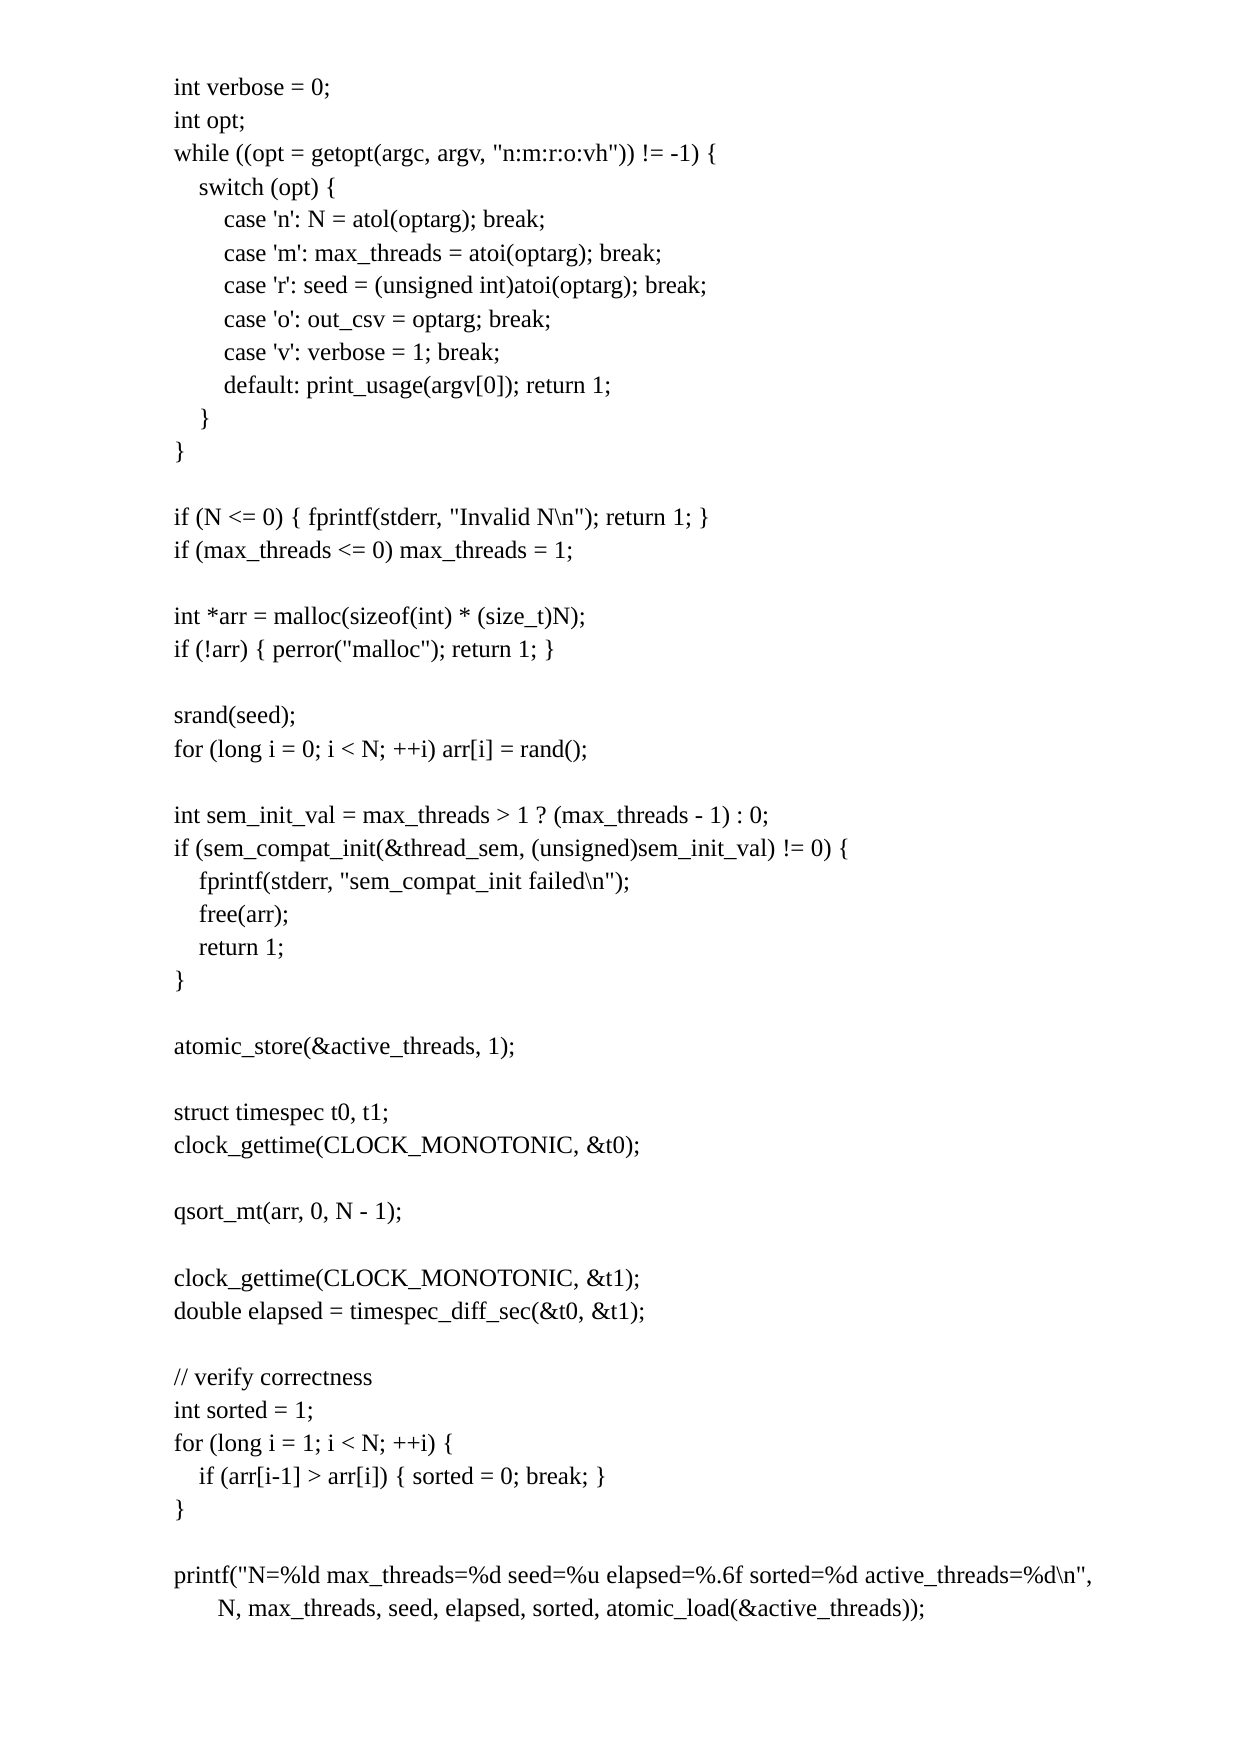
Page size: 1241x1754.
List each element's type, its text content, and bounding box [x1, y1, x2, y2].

text clock_gettime(CLOCK_MONOTONIC, &t0); [174, 1132, 665, 1159]
text } [174, 1495, 630, 1523]
text case 'v': verbose = 1; break; [224, 338, 732, 366]
text } [174, 966, 314, 994]
text struct timespec t0, t1; [174, 1098, 665, 1126]
text double elapsed = timespec_diff_sec(&t0, &t1); [174, 1297, 670, 1325]
text printf("N=%ld max_threads=%d seed=%u elapsed=%.6f sorted=%d active_threads=%d\n", [174, 1561, 1117, 1589]
text while ((opt = getopt(argc, argv, "n:m:r:o:vh")) != -1) { [174, 139, 744, 167]
text N, max_threads, seed, elapsed, sorted, atomic_load(&active_threads)); [217, 1594, 1117, 1622]
text atomic_store(&active_threads, 1); [174, 1032, 540, 1060]
text int *arr = malloc(sizeof(int) * (size_t)N); [174, 603, 610, 630]
text srand(seed); [174, 702, 613, 729]
text if (max_threads <= 0) max_threads = 1; [174, 536, 734, 564]
text int verbose = 0; [174, 73, 744, 101]
text } [199, 404, 732, 432]
text case 'o': out_csv = optarg; break; [224, 305, 732, 333]
text return 1; [199, 933, 314, 961]
text / [174, 1363, 181, 1391]
text case 'n': N = atol(optarg); break; [224, 206, 732, 233]
text if (arr[i-1] > arr[i]) { sorted = 0; break; } [199, 1462, 630, 1490]
text fprintf(stderr, "sem_compat_init failed\n"); [199, 867, 656, 895]
text case 'r': seed = (unsigned int)atoi(optarg); break; [224, 272, 732, 299]
text free(arr); [199, 900, 314, 928]
text for (long i = 0; i < N; ++i) arr[i] = rand(); [174, 735, 613, 763]
text if (N <= 0) { fprintf(stderr, "Invalid N\n"); return 1; } [174, 503, 734, 531]
text if (!arr) { perror("malloc"); return 1; } [174, 636, 610, 663]
text if (sem_compat_init(&thread_sem, (unsigned)sem_init_val) != 0) { [174, 834, 874, 862]
text switch (opt) { [199, 173, 744, 201]
text int sorted = 1; [174, 1396, 630, 1424]
text for (long i = 1; i < N; ++i) { [174, 1429, 630, 1457]
text int opt; [174, 107, 744, 134]
text / verify correctness [181, 1363, 397, 1391]
text int sem_init_val = max_threads > 1 ? (max_threads - 1) : 0; [174, 801, 874, 829]
text clock_gettime(CLOCK_MONOTONIC, &t1); [174, 1264, 670, 1292]
text qsort_mt(arr, 0, N - 1); [174, 1198, 428, 1225]
text } [174, 437, 211, 465]
text case 'm': max_threads = atoi(optarg); break; [224, 239, 732, 267]
text default: print_usage(argv[0]); return 1; [224, 371, 732, 399]
